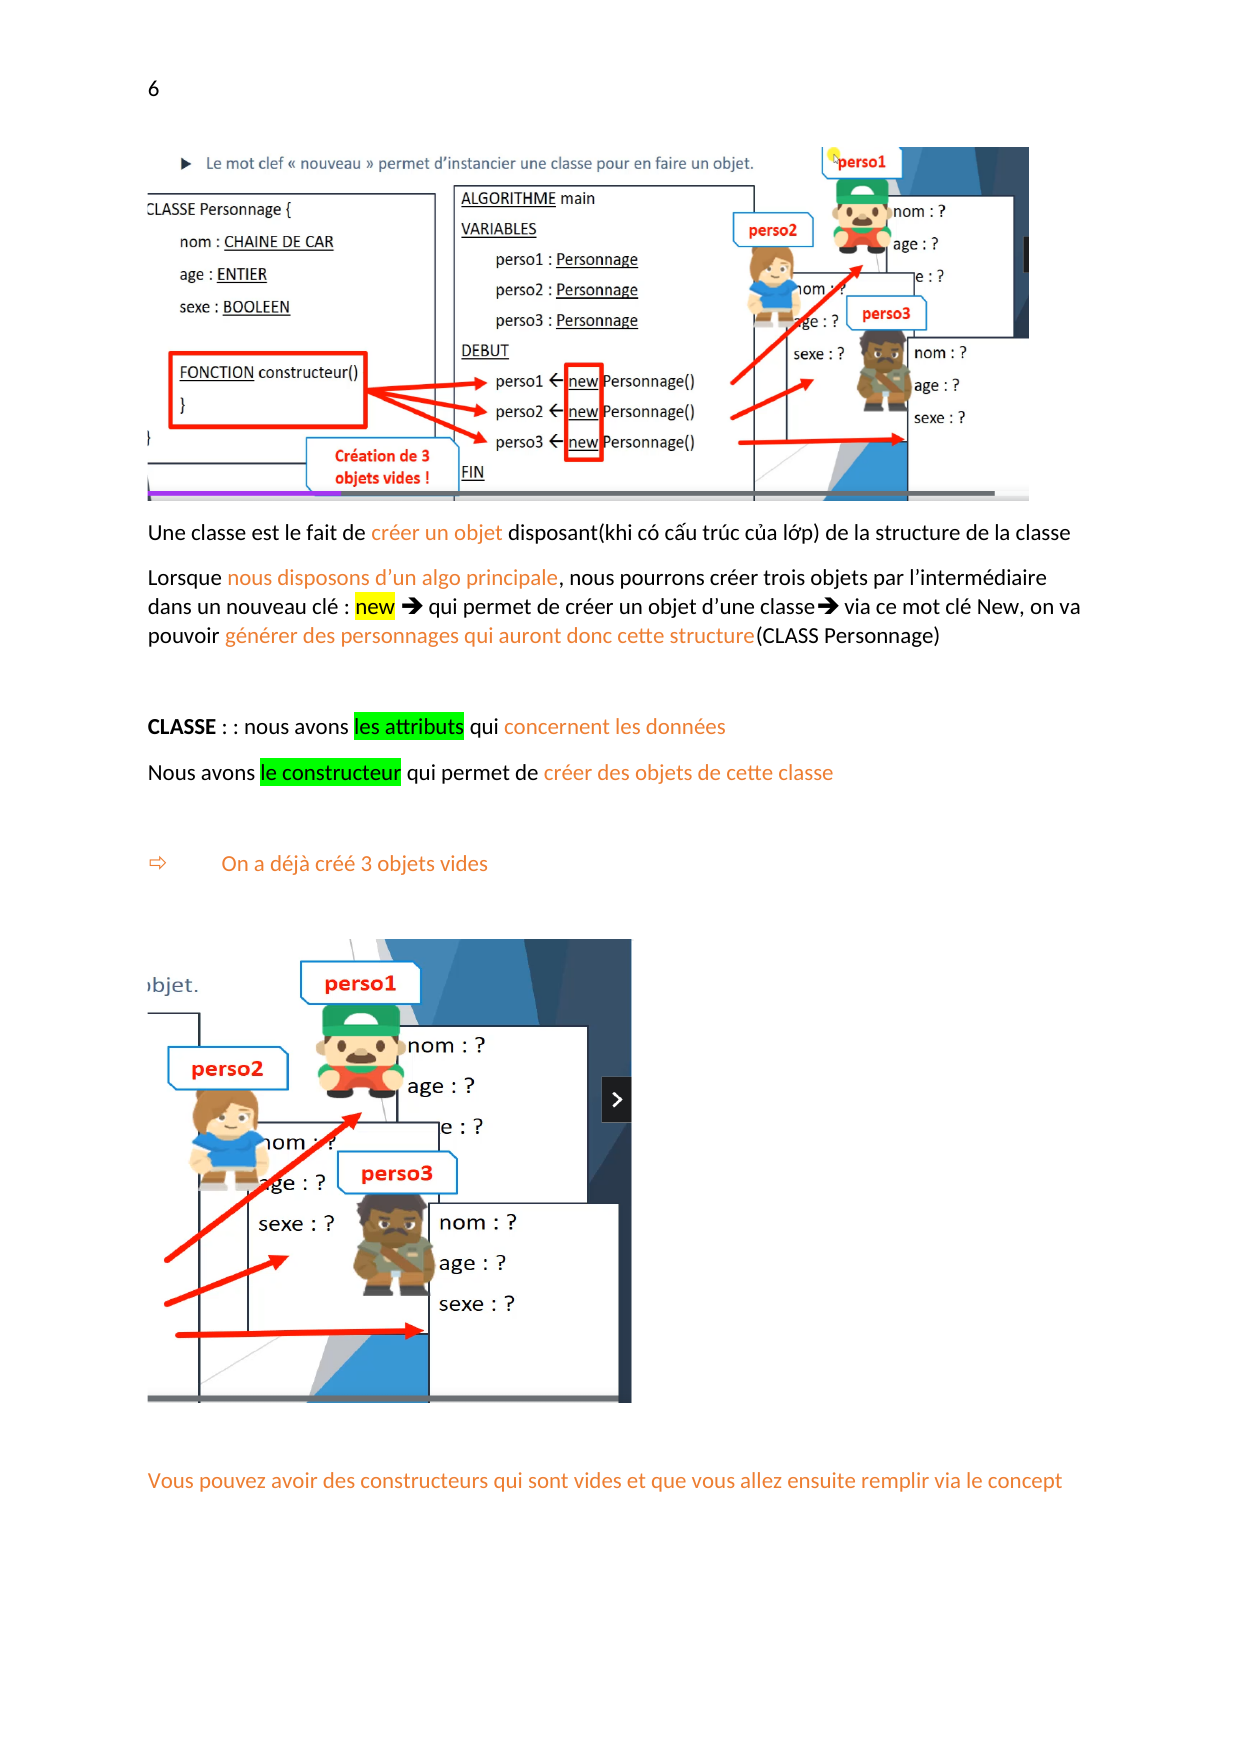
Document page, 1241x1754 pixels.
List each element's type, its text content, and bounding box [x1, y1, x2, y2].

list Lorsque nous disposons d’un algo principale, nous pourrons créer trois objets par l’intermédiaire dans un nouveau clé : new  qui permet de créer un objet d’une classe via ce mot clé New, on va pouvoir générer des personnages qui auront donc cette structure(CLASS Personnage) [148, 563, 1093, 649]
list CLASSE : : nous avons les attributs qui concernent les données [148, 712, 1093, 740]
list Une classe est le fait de créer un objet disposant(khi có cấu trúc của lớp) de la structure de la classe [148, 518, 1093, 546]
list Nous avons le constructeur qui permet de créer des objets de cette classe [148, 758, 1093, 786]
list Vous pouvez avoir des constructeurs qui sont vides et que vous allez ensuite remplir via le concept [148, 1466, 1093, 1494]
list On a déjà créé 3 objets vides [148, 849, 1093, 877]
